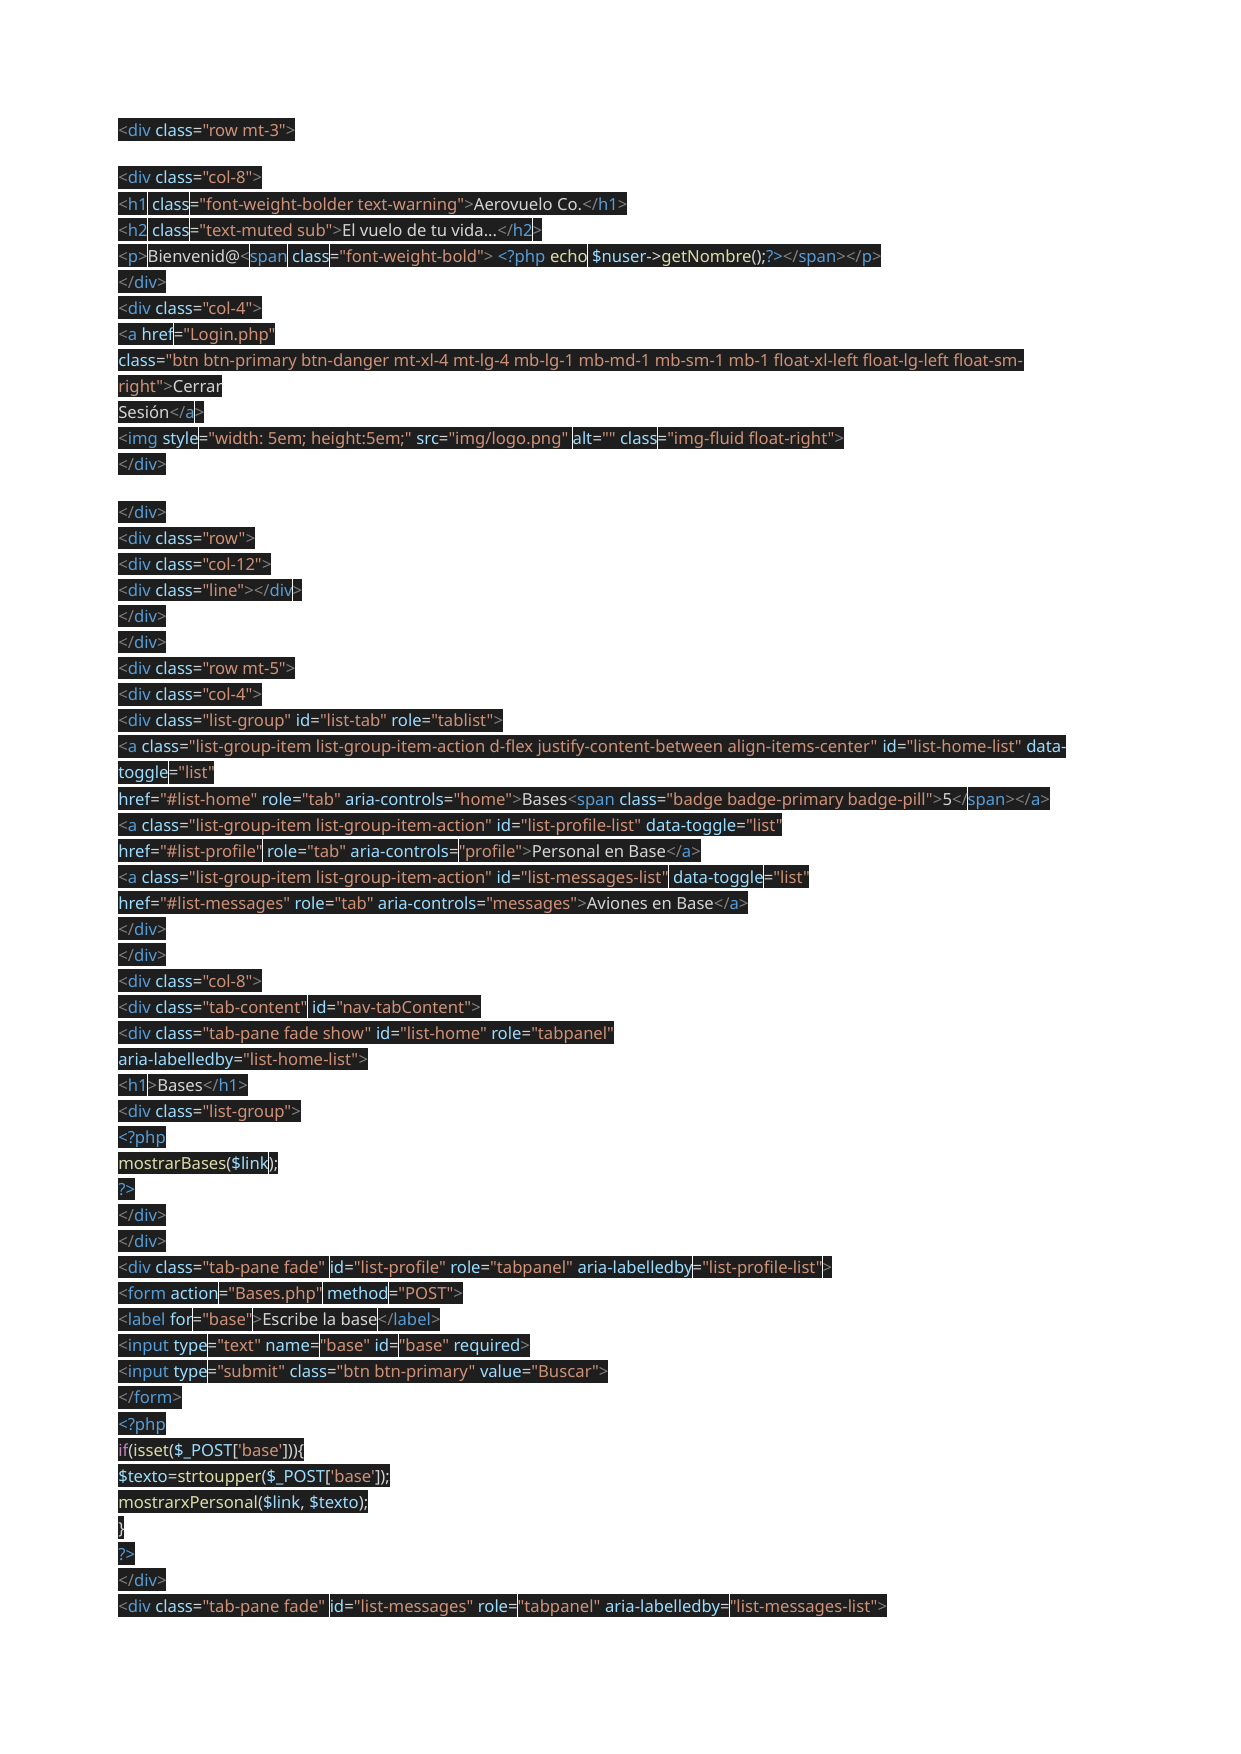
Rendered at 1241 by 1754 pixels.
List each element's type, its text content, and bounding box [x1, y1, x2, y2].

text mostrarBases($link); [118, 1152, 1122, 1174]
text <input type="text" name="base" id="base" required> [118, 1334, 1122, 1357]
text <div class="col-8"> [118, 166, 1122, 189]
text <div class="row"> [118, 527, 1122, 549]
text <a href="Login.php" [118, 322, 1122, 345]
text $texto=strtoupper($_POST['base']); [118, 1464, 1122, 1487]
text <form action="Bases.php" method="POST"> [118, 1282, 1122, 1304]
text <div class="tab-pane fade show" id="list-home" role="tabpanel" [118, 1021, 1122, 1044]
text <a class="list-group-item list-group-item-action" id="list-messages-list" data-toggle="list" [118, 865, 1122, 888]
text <a class="list-group-item list-group-item-action" id="list-profile-list" data-toggle="list" [118, 813, 1122, 836]
text <?php [118, 1412, 1122, 1435]
text </div> [118, 501, 1122, 523]
text <div class="col-8"> [118, 969, 1122, 992]
text ?> [118, 1542, 1122, 1565]
text <div class="list-group" id="list-tab" role="tablist"> [118, 709, 1122, 732]
text ?> [118, 1178, 1122, 1200]
text </div> [118, 631, 1122, 653]
text </form> [118, 1386, 1122, 1409]
text <div class="line"></div> [118, 579, 1122, 601]
text href="#list-messages" role="tab" aria-controls="messages">Aviones en Base</a> [118, 891, 1122, 914]
text <div class="list-group"> [118, 1099, 1122, 1122]
text mostrarxPersonal($link, $texto); [118, 1490, 1122, 1513]
text <img style="width: 5em; height:5em;" src="img/logo.png" alt="" class="img-fluid float-right"> [118, 427, 1122, 449]
text <?php [118, 1126, 1122, 1148]
text </div> [118, 453, 1122, 475]
text <a class="list-group-item list-group-item-action d-flex justify-content-between align-items-center" id="list-home-list" data-toggle="list" [118, 735, 1122, 784]
text } [118, 1516, 1122, 1539]
text <label for="base">Escribe la base</label> [118, 1308, 1122, 1331]
text </div> [118, 605, 1122, 627]
text <h2 class="text-muted sub">El vuelo de tu vida...</h2> [118, 218, 1122, 241]
text </div> [118, 1204, 1122, 1226]
text <div class="col-4"> [118, 296, 1122, 319]
text <h1>Bases</h1> [118, 1073, 1122, 1096]
text <input type="submit" class="btn btn-primary" value="Buscar"> [118, 1360, 1122, 1383]
text href="#list-profile" role="tab" aria-controls="profile">Personal en Base</a> [118, 839, 1122, 862]
text <div class="row mt-5"> [118, 657, 1122, 679]
text class="btn btn-primary btn-danger mt-xl-4 mt-lg-4 mb-lg-1 mb-md-1 mb-sm-1 mb-1 float-xl-left float-lg-left float-sm-right">Cerrar [118, 348, 1122, 397]
text aria-labelledby="list-home-list"> [118, 1047, 1122, 1070]
text <div class="tab-content" id="nav-tabContent"> [118, 995, 1122, 1018]
text <div class="col-12"> [118, 553, 1122, 575]
text <div class="tab-pane fade" id="list-messages" role="tabpanel" aria-labelledby="list-messages-list"> [118, 1594, 1122, 1617]
text <h1 class="font-weight-bolder text-warning">Aerovuelo Co.</h1> [118, 192, 1122, 215]
text </div> [118, 917, 1122, 940]
text <p>Bienvenid@<span class="font-weight-bold"> <?php echo $nuser->getNombre();?></span></p> [118, 244, 1122, 267]
text </div> [118, 1230, 1122, 1252]
text </div> [118, 270, 1122, 293]
text href="#list-home" role="tab" aria-controls="home">Bases<span class="badge badge-primary badge-pill">5</span></a> [118, 787, 1122, 810]
text </div> [118, 943, 1122, 966]
text if(isset($_POST['base'])){ [118, 1438, 1122, 1461]
text <div class="tab-pane fade" id="list-profile" role="tabpanel" aria-labelledby="list-profile-list"> [118, 1256, 1122, 1278]
text Sesión</a> [118, 401, 1122, 423]
text </div> [118, 1568, 1122, 1591]
text <div class="row mt-3"> [118, 118, 1122, 141]
text <div class="col-4"> [118, 683, 1122, 706]
